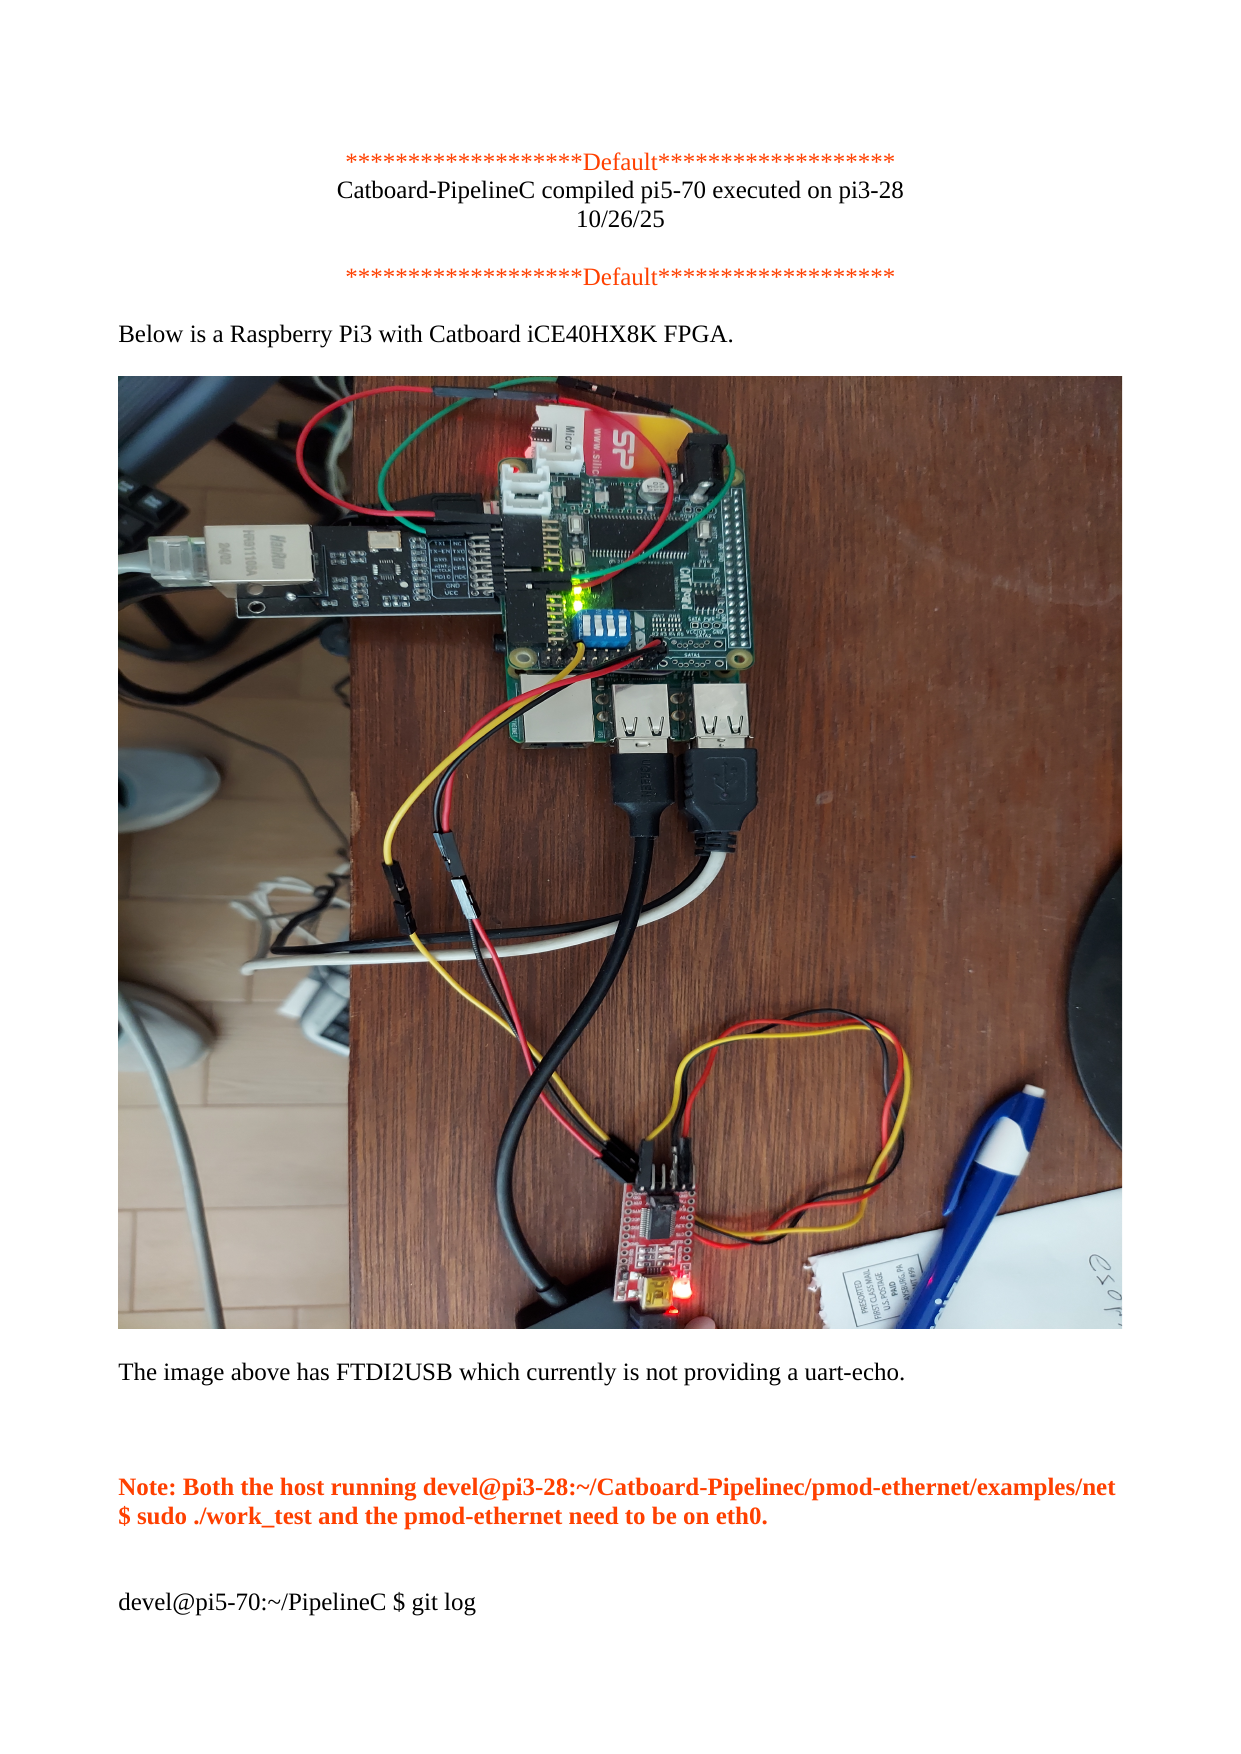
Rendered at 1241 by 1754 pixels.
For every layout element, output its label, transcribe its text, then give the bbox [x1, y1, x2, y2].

text *******************Default******************* [118, 147, 1122, 176]
text *******************Default******************* [118, 262, 1122, 291]
text 10/26/25 [118, 204, 1122, 233]
picture [118, 376, 1123, 1329]
text Below is a Raspberry Pi3 with Catboard iCE40HX8K FPGA. [118, 319, 1122, 348]
text Catboard-PipelineC compiled pi5-70 executed on pi3-28 [118, 176, 1122, 204]
text The image above has FTDI2USB which currently is not providing a uart-echo. [118, 1357, 1122, 1386]
text devel@pi5-70:~/PipelineC $ git log [118, 1587, 1122, 1616]
text Note: Both the host running devel@pi3-28:~/Catboard-Pipelinec/pmod-ethernet/examples/net $ sudo ./work_test and the pmod-ethernet need to be on eth0. [118, 1472, 1122, 1530]
